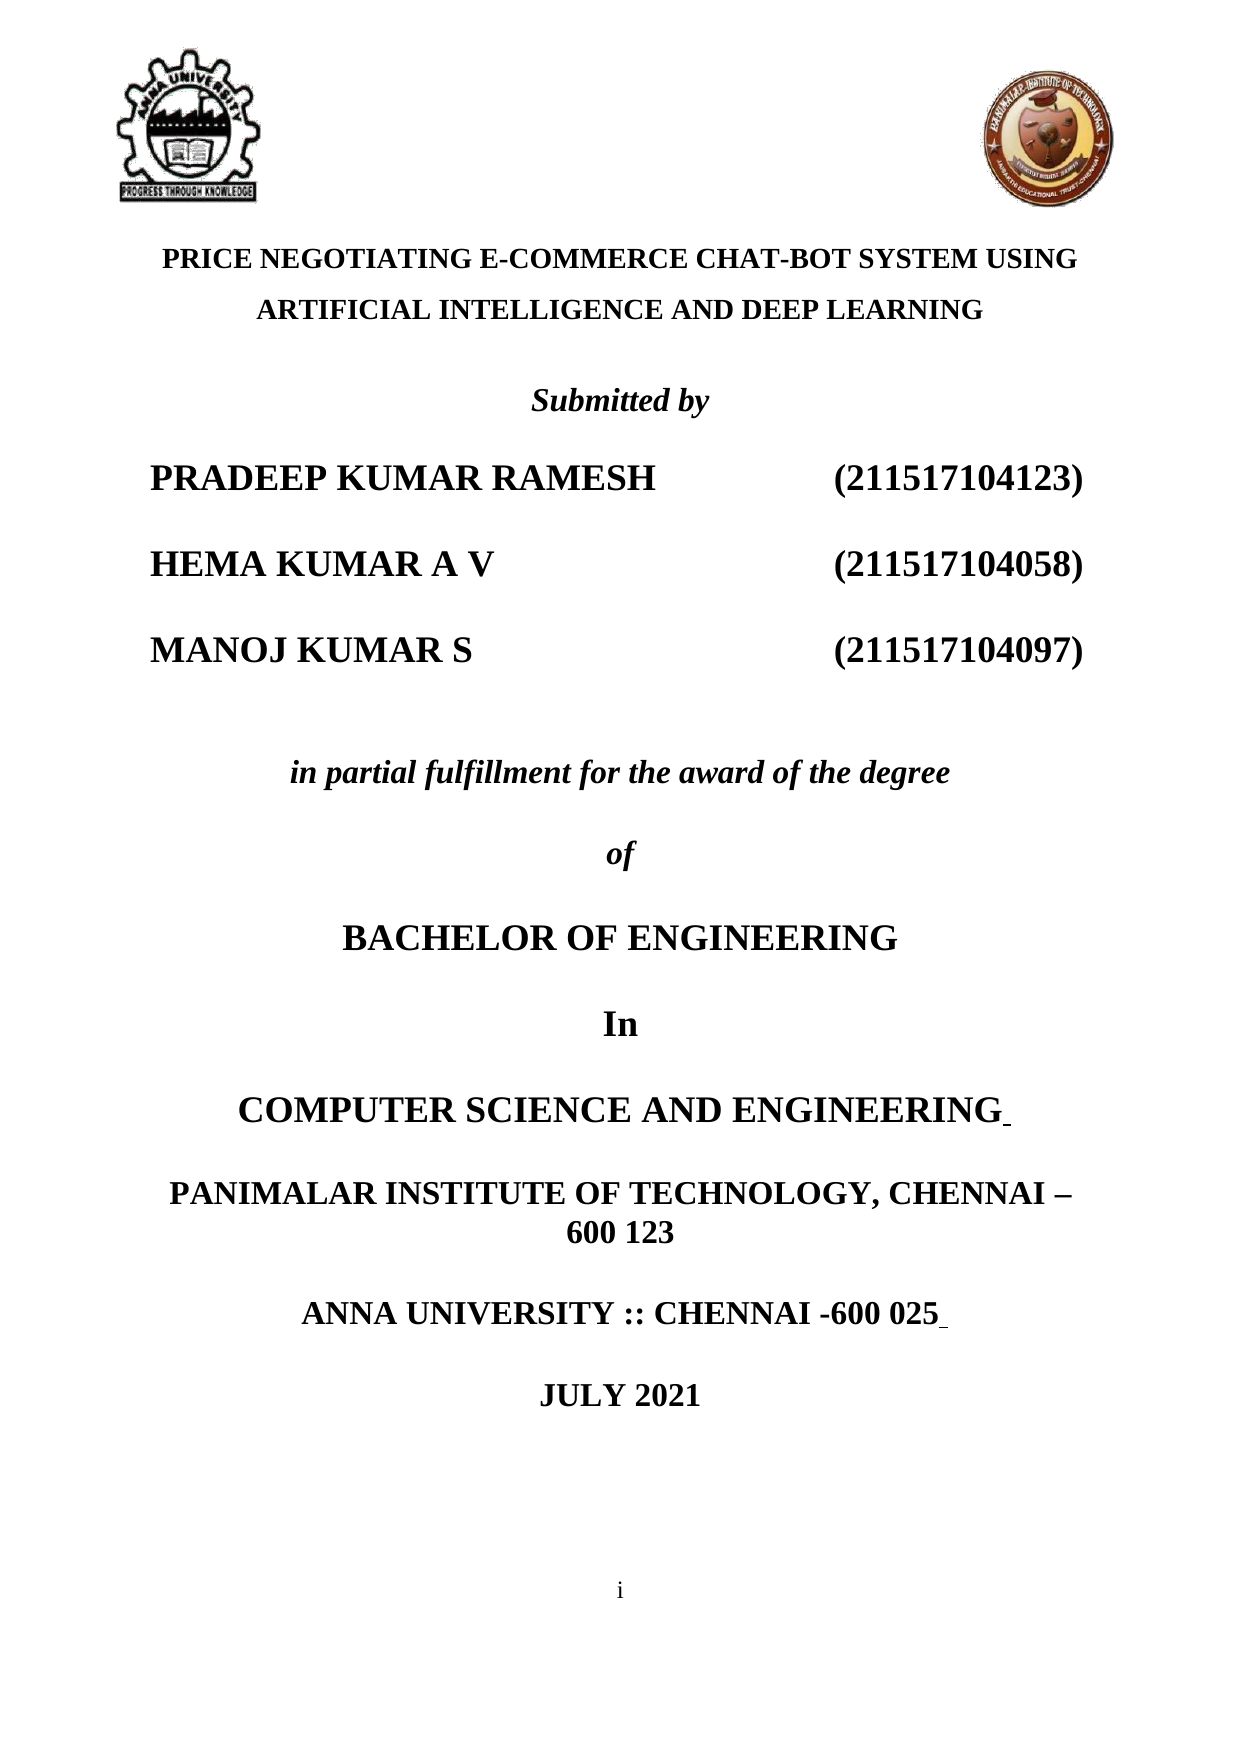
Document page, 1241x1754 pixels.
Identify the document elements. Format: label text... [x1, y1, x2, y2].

text MANOJ KUMAR S (211517104097) [150, 627, 1090, 671]
text ANNA UNIVERSITY :: CHENNAI -600 025 [150, 1293, 1090, 1332]
picture [973, 64, 1117, 210]
text JULY 2021 [150, 1375, 1090, 1413]
text PRICE NEGOTIATING E-COMMERCE CHAT-BOT SYSTEM USING ARTIFICIAL INTELLIGENCE AND DEEP LEARNING [150, 242, 1090, 326]
picture [110, 45, 264, 204]
text In [150, 1001, 1090, 1044]
text Submitted by [150, 381, 1090, 419]
text COMPUTER SCIENCE AND ENGINEERING [150, 1087, 1090, 1131]
text BACHELOR OF ENGINEERING [150, 915, 1090, 958]
text HEMA KUMAR A V (211517104058) [150, 541, 1090, 584]
text PRADEEP KUMAR RAMESH (211517104123) [150, 455, 1090, 498]
text of [150, 833, 1090, 872]
text in partial fulfillment for the award of the degree [150, 752, 1090, 790]
text PANIMALAR INSTITUTE OF TECHNOLOGY, CHENNAI – 600 123 [150, 1174, 1090, 1250]
